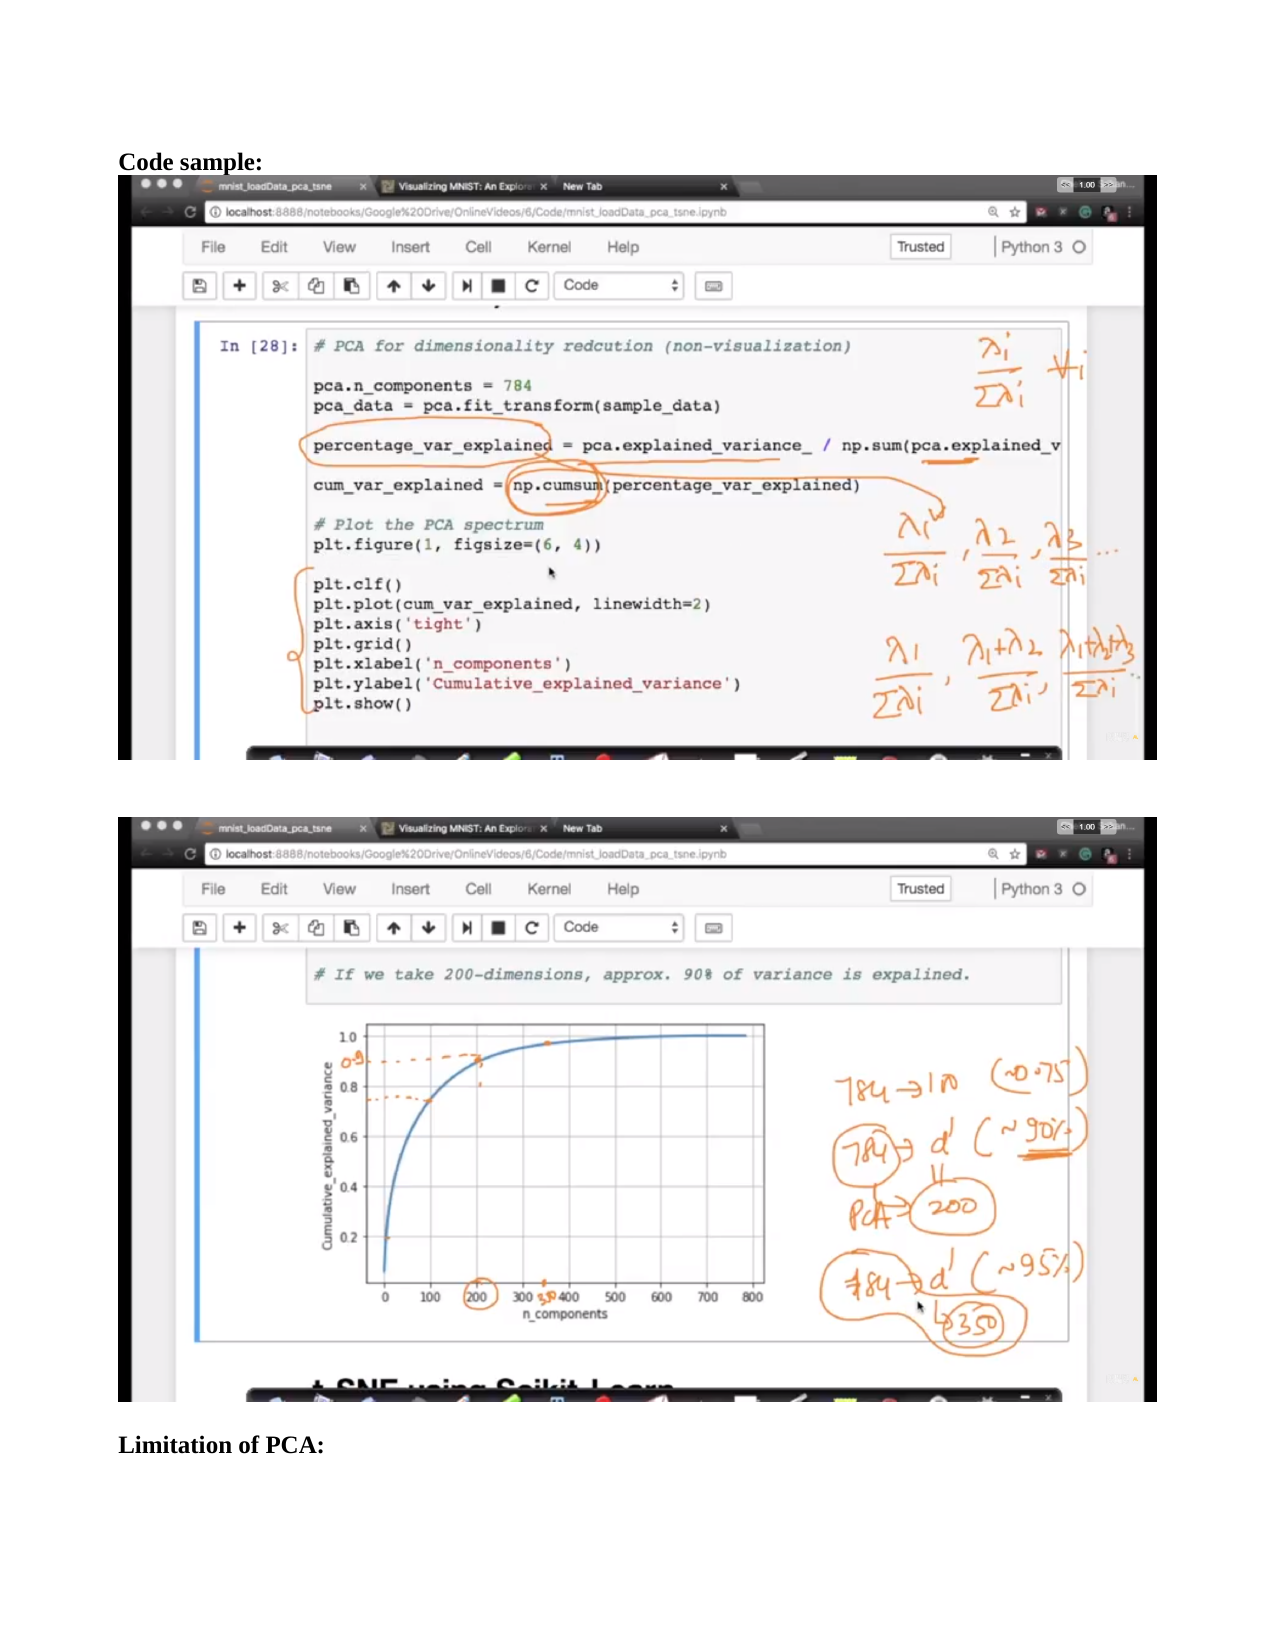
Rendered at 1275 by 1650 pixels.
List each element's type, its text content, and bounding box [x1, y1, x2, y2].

picture [118, 175, 1157, 760]
text Code sample: [118, 147, 1157, 175]
picture [118, 817, 1157, 1402]
text Limitation of PCA: [118, 1430, 1157, 1459]
